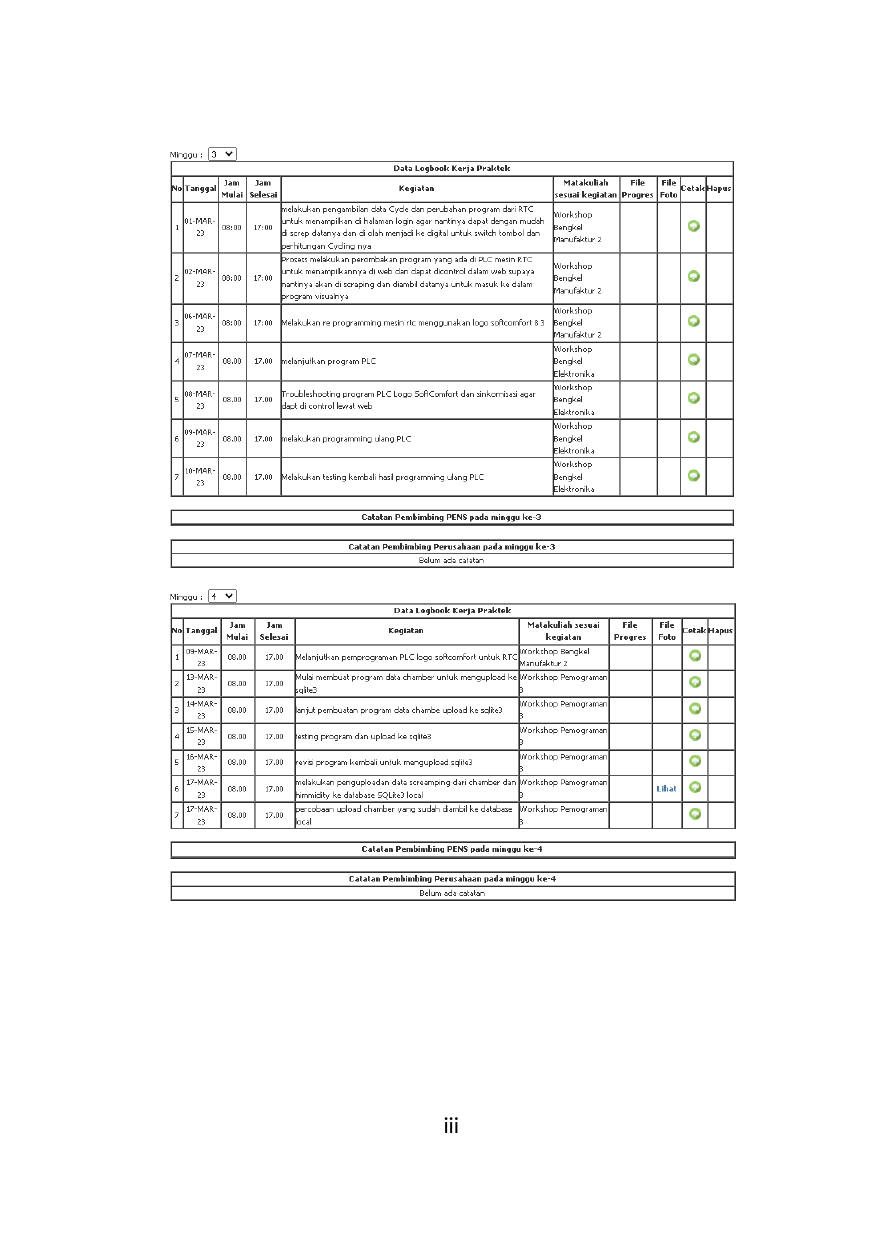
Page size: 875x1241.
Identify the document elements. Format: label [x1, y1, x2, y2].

picture [166, 147, 737, 570]
picture [166, 588, 737, 906]
